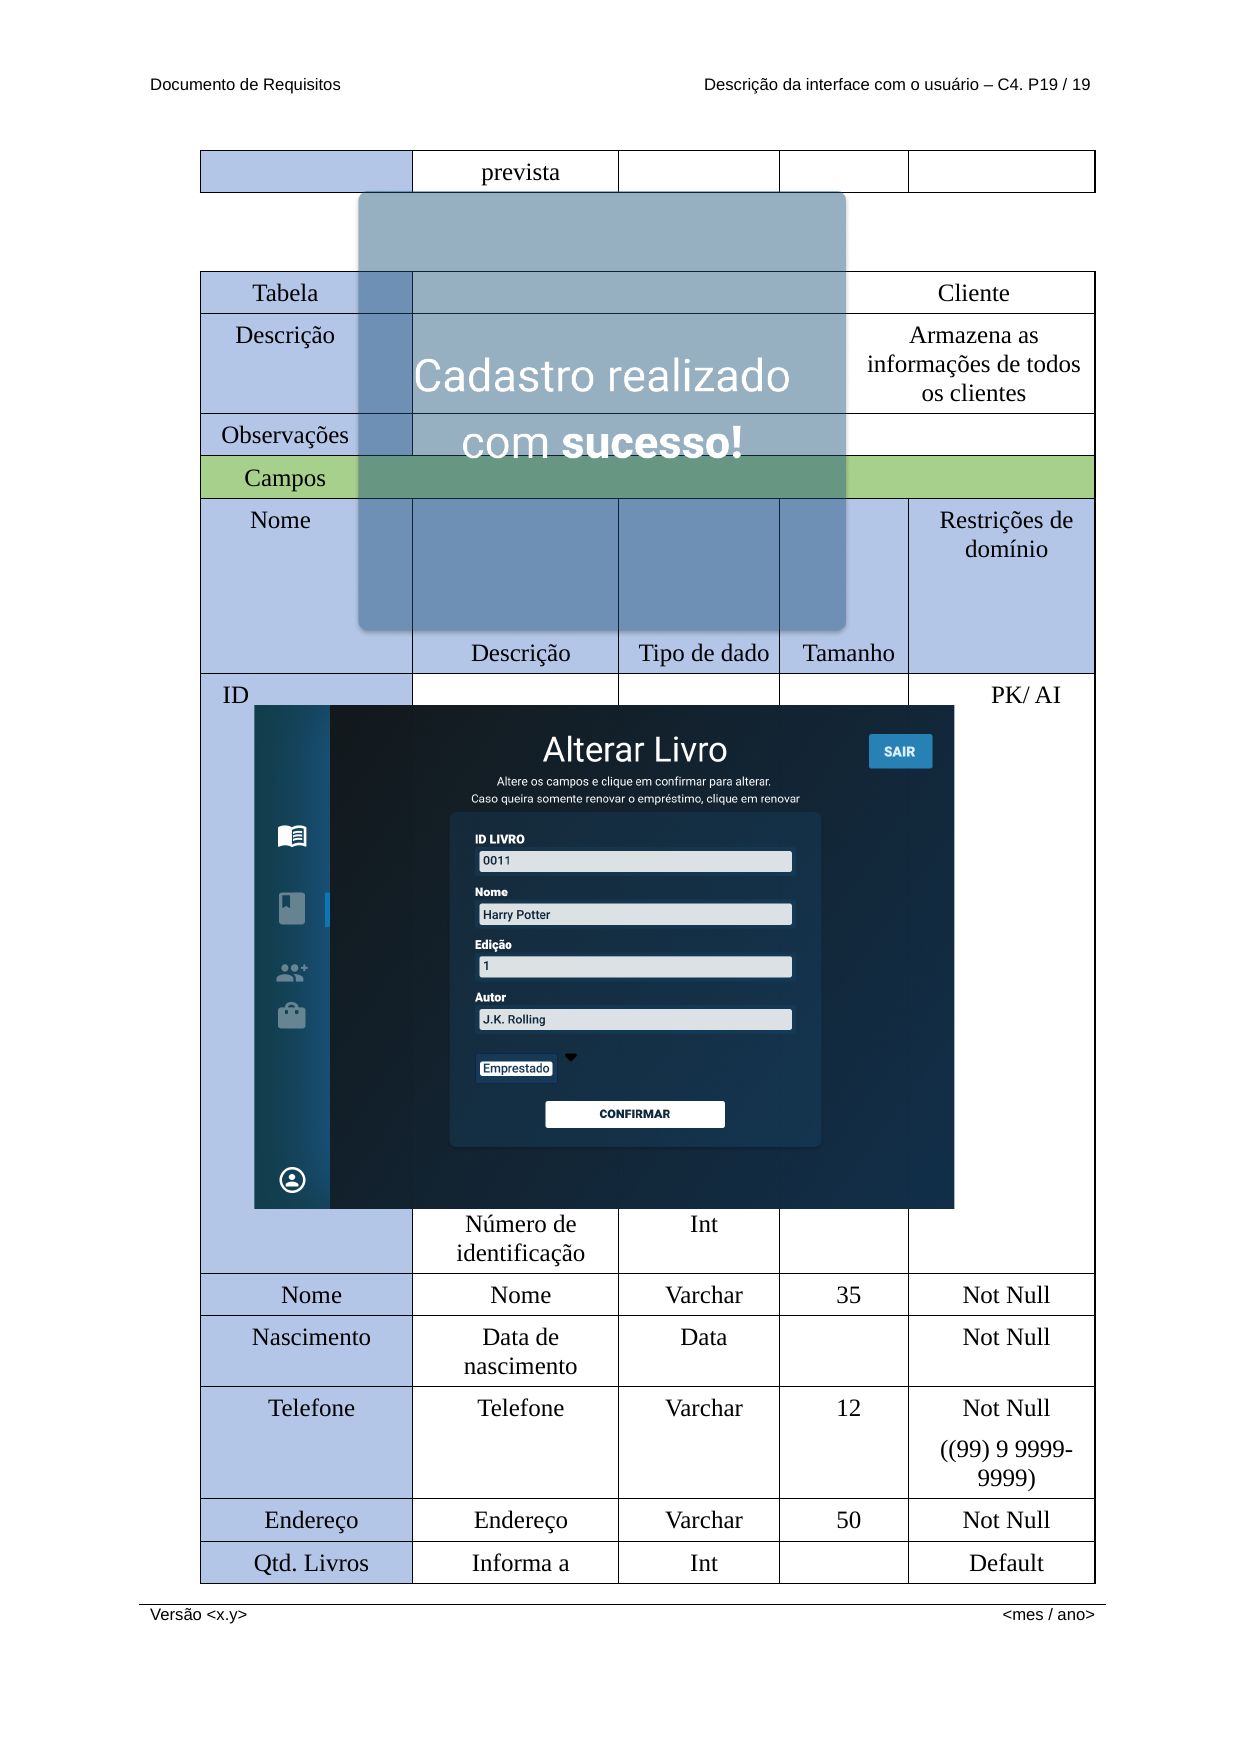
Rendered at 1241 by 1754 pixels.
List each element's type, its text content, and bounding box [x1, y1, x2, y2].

table_cell 50 [780, 1499, 908, 1541]
table_cell [851, 456, 1094, 498]
table_cell [780, 151, 908, 192]
table_cell Endereço [413, 1499, 618, 1541]
table_cell Qtd. Livros [201, 1542, 412, 1583]
table_cell Número de identificação [413, 1209, 618, 1273]
table_header Cliente [851, 272, 1094, 313]
table_cell Tamanho [780, 499, 908, 673]
table_cell PK/ AI [909, 674, 1094, 1273]
table_cell [780, 1542, 908, 1583]
table_cell Observações [201, 414, 353, 455]
table_cell Int [619, 1209, 779, 1273]
table_cell [780, 674, 908, 705]
table_cell [413, 674, 618, 705]
table_cell Int [619, 1542, 779, 1583]
table_cell [619, 151, 779, 188]
table_cell ID [201, 674, 412, 1273]
table_cell [780, 1209, 908, 1273]
table_cell Restrições de domínio [909, 499, 1094, 673]
table_cell Varchar [619, 1387, 779, 1498]
table_cell [619, 674, 779, 705]
table_cell Data [619, 1316, 779, 1386]
table_cell [851, 414, 1094, 455]
table_cell 12 [780, 1387, 908, 1498]
table_cell [201, 151, 412, 192]
table_cell Data de nascimento [413, 1316, 618, 1386]
table_cell Telefone [413, 1387, 618, 1498]
table_cell [909, 151, 1094, 192]
picture [254, 705, 955, 1209]
picture [353, 188, 851, 638]
table_cell Varchar [619, 1499, 779, 1541]
table_cell Nome [413, 1274, 618, 1315]
table_cell Nome [201, 499, 412, 673]
table_cell Campos [201, 456, 353, 498]
table_cell Varchar [619, 1274, 779, 1315]
table_cell Informa a [413, 1542, 618, 1583]
table_cell 35 [780, 1274, 908, 1315]
table_cell Descrição [413, 638, 618, 673]
table_cell Default [909, 1542, 1094, 1583]
table_cell Descrição [201, 314, 353, 413]
table_cell Not Null [909, 1274, 1094, 1315]
table_cell Nascimento [201, 1316, 412, 1386]
table_cell Not Null [909, 1499, 1094, 1541]
table_cell Tipo de dado [619, 638, 779, 673]
table_cell Not Null ((99) 9 9999-9999) [909, 1387, 1094, 1498]
table_cell Nome [201, 1274, 412, 1315]
table_cell [780, 1316, 908, 1386]
table_header Tabela [201, 272, 353, 313]
table_cell Endereço [201, 1499, 412, 1541]
table_cell Armazena as informações de todos os clientes [851, 314, 1094, 413]
table_cell Not Null [909, 1316, 1094, 1386]
table_cell Telefone [201, 1387, 412, 1498]
table_cell prevista [413, 151, 618, 188]
